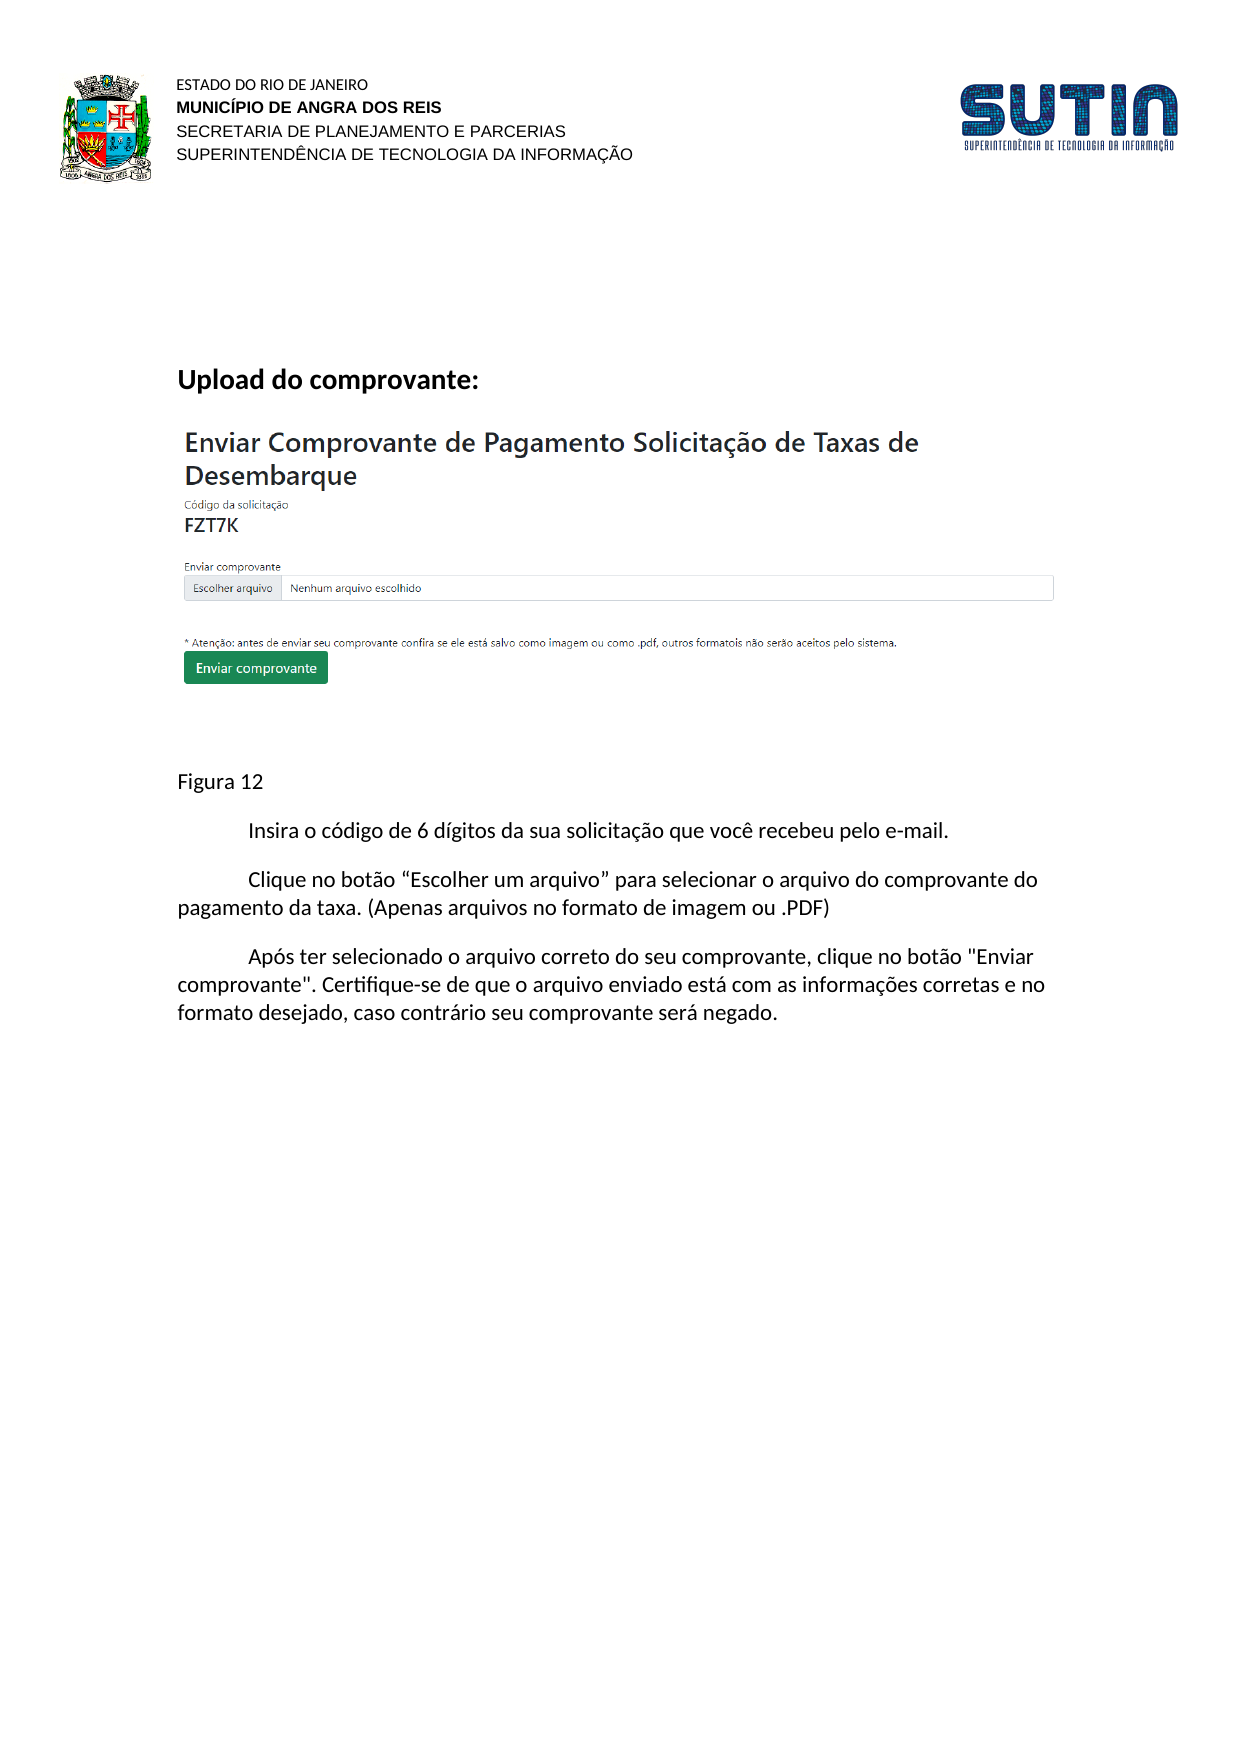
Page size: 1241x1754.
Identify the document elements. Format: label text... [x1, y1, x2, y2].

picture [177, 417, 1063, 698]
text Insira o código de 6 dígitos da sua solicitação que você recebeu pelo e-mail. [177, 816, 1063, 844]
text Clique no botão “Escolher um arquivo” para selecionar o arquivo do comprovante do pagamento da taxa. (Apenas arquivos no formato de imagem ou .PDF) [177, 865, 1063, 921]
text Upload do comprovante: [177, 361, 1063, 397]
picture [955, 81, 1181, 157]
picture [59, 73, 155, 185]
text Após ter selecionado o arquivo correto do seu comprovante, clique no botão "Enviar comprovante". Certifique-se de que o arquivo enviado está com as informações corretas e no formato desejado, caso contrário seu comprovante será negado. [177, 942, 1063, 1026]
text Figura 12 [177, 767, 1063, 795]
